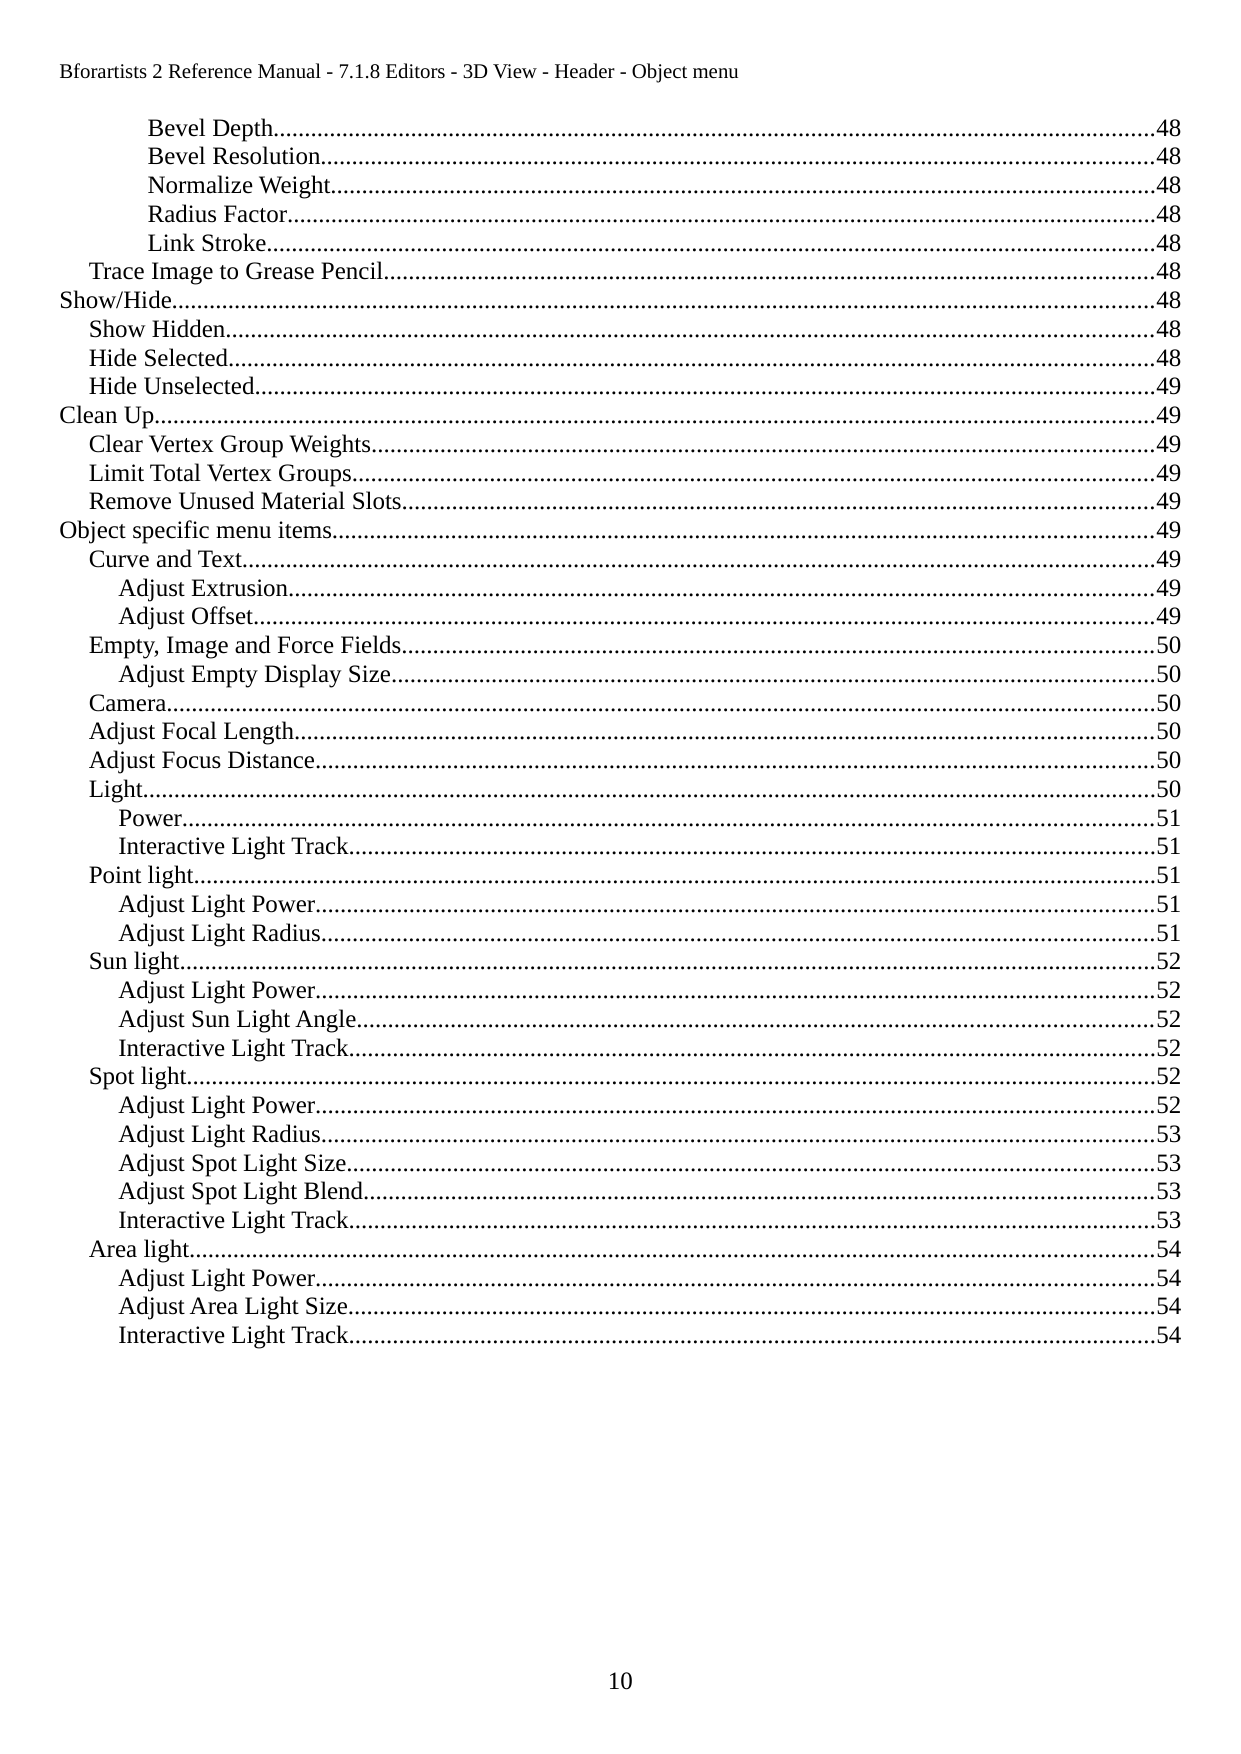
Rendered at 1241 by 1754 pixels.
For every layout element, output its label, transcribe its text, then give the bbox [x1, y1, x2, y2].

text Adjust Light Radius 51 [118, 918, 1181, 946]
text Interactive Light Track 54 [118, 1320, 1181, 1349]
text Light 50 [88, 774, 1181, 803]
text Interactive Light Track 51 [118, 831, 1181, 860]
text Spot light 52 [88, 1061, 1181, 1090]
text Hide Unselected 49 [88, 371, 1181, 400]
text Object specific menu items 49 [59, 515, 1181, 544]
text Adjust Extrusion 49 [118, 573, 1181, 601]
text Show Hidden 48 [88, 314, 1181, 343]
text Show/Hide 48 [59, 285, 1181, 314]
text Remove Unused Material Slots 49 [88, 486, 1181, 515]
text Hide Selected 48 [88, 343, 1181, 371]
text Interactive Light Track 52 [118, 1033, 1181, 1061]
text Bevel Resolution 48 [147, 141, 1181, 170]
text Clean Up 49 [59, 400, 1181, 429]
text Normalize Weight 48 [147, 170, 1181, 199]
text Curve and Text 49 [88, 544, 1181, 573]
text Adjust Light Power 52 [118, 975, 1181, 1004]
text Adjust Focal Length 50 [88, 716, 1181, 745]
text Adjust Light Power 52 [118, 1090, 1181, 1119]
text Adjust Light Power 54 [118, 1263, 1181, 1291]
text Camera 50 [88, 688, 1181, 716]
text Point light 51 [88, 860, 1181, 889]
text Adjust Area Light Size 54 [118, 1291, 1181, 1320]
text Link Stroke 48 [147, 228, 1181, 256]
text Adjust Spot Light Size 53 [118, 1148, 1181, 1176]
text Empty, Image and Force Fields 50 [88, 630, 1181, 659]
text Adjust Focus Distance 50 [88, 745, 1181, 774]
text Trace Image to Grease Pencil 48 [88, 256, 1181, 285]
text Adjust Offset 49 [118, 601, 1181, 630]
text Power 51 [118, 803, 1181, 831]
text Adjust Light Radius 53 [118, 1119, 1181, 1148]
text Bevel Depth 48 [147, 113, 1181, 141]
text Area light 54 [88, 1234, 1181, 1263]
text Sun light 52 [88, 946, 1181, 975]
text Radius Factor 48 [147, 199, 1181, 228]
text Adjust Spot Light Blend 53 [118, 1176, 1181, 1205]
text Adjust Sun Light Angle 52 [118, 1004, 1181, 1033]
text Clear Vertex Group Weights 49 [88, 429, 1181, 458]
text Limit Total Vertex Groups 49 [88, 458, 1181, 486]
text Adjust Empty Display Size 50 [118, 659, 1181, 688]
text Adjust Light Power 51 [118, 889, 1181, 918]
text Interactive Light Track 53 [118, 1205, 1181, 1234]
